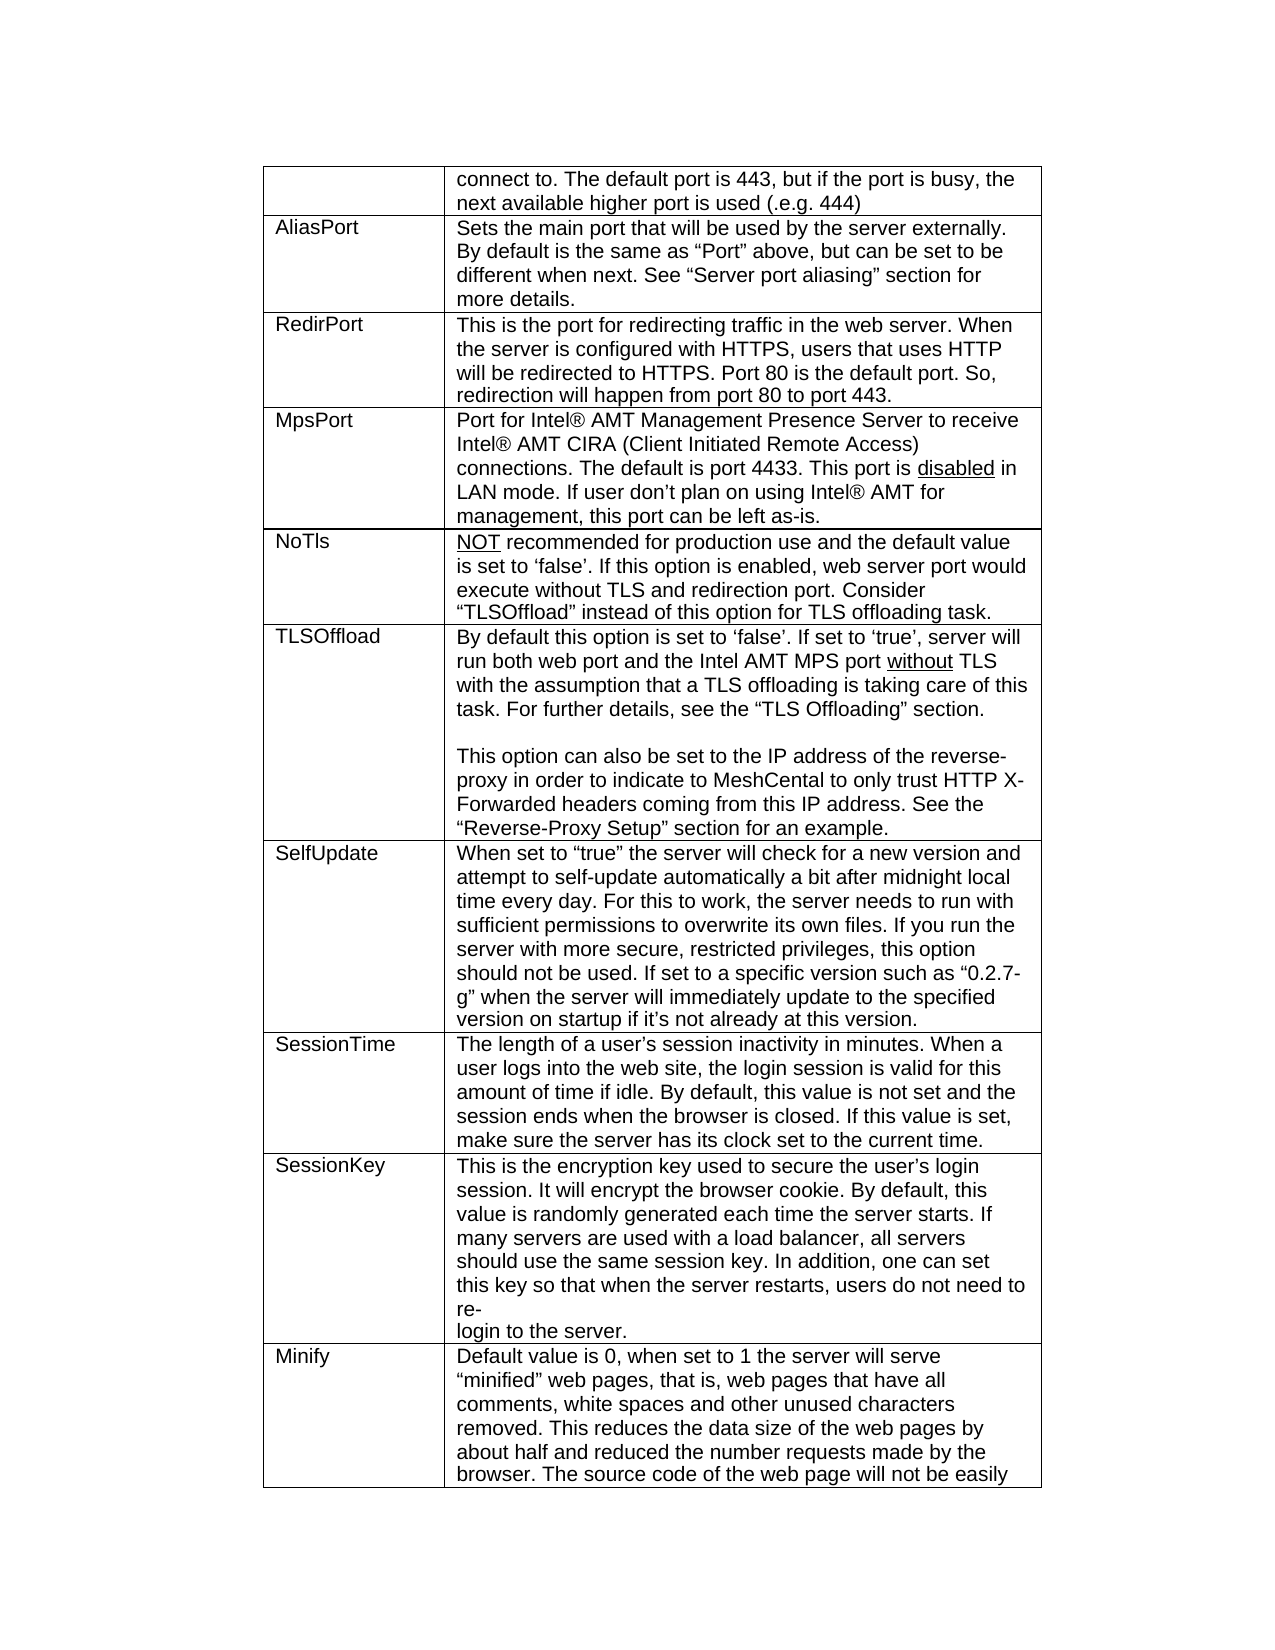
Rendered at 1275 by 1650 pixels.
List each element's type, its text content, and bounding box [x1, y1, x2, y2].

table_cell Port for Intel® AMT Management Presence Server to receive Intel® AMT CIRA (Client Initiated Remote Access) connections. The default is port 4433. This port is disabled in LAN mode. If user don’t plan on using Intel® AMT for management, this port can be left as-is. [445, 408, 1041, 528]
table_cell NOT recommended for production use and the default value is set to ‘false’. If this option is enabled, web server port would execute without TLS and redirection port. Consider “TLSOffload” instead of this option for TLS offloading task. [445, 530, 1041, 624]
table_cell MpsPort [264, 408, 444, 528]
table_cell This is the port for redirecting traffic in the web server. When the server is configured with HTTPS, users that uses HTTP will be redirected to HTTPS. Port 80 is the default port. So, redirection will happen from port 80 to port 443. [445, 313, 1041, 407]
table_cell When set to “true” the server will check for a new version and attempt to self-update automatically a bit after midnight local time every day. For this to work, the server needs to run with sufficient permissions to overwrite its own files. If you run the server with more secure, restricted privileges, this option should not be used. If set to a specific version such as “0.2.7- g” when the server will immediately update to the specified version on startup if it’s not already at this version. [445, 841, 1041, 1032]
table_header connect to. The default port is 443, but if the port is busy, the next available higher port is used (.e.g. 444) [445, 167, 1041, 215]
table_cell Sets the main port that will be used by the server externally. By default is the same as “Port” above, but can be set to be different when next. See “Server port aliasing” section for more details. [445, 216, 1041, 312]
table_header [264, 167, 444, 215]
table_cell SessionKey [264, 1154, 444, 1343]
table_cell SessionTime [264, 1033, 444, 1152]
table_cell SelfUpdate [264, 841, 444, 1032]
table_cell AliasPort [264, 216, 444, 312]
table_cell TLSOffload [264, 625, 444, 840]
table_cell NoTls [264, 530, 444, 624]
table_cell This is the encryption key used to secure the user’s login session. It will encrypt the browser cookie. By default, this value is randomly generated each time the server starts. If many servers are used with a load balancer, all servers should use the same session key. In addition, one can set this key so that when the server restarts, users do not need to re- login to the server. [445, 1154, 1041, 1343]
table_cell The length of a user’s session inactivity in minutes. When a user logs into the web site, the login session is valid for this amount of time if idle. By default, this value is not set and the session ends when the browser is closed. If this value is set, make sure the server has its clock set to the current time. [445, 1033, 1041, 1152]
table_cell RedirPort [264, 313, 444, 407]
table_cell Default value is 0, when set to 1 the server will serve “minified” web pages, that is, web pages that have all comments, white spaces and other unused characters removed. This reduces the data size of the web pages by about half and reduced the number requests made by the browser. The source code of the web page will not be easily [445, 1344, 1041, 1487]
table_cell Minify [264, 1344, 444, 1487]
table_cell By default this option is set to ‘false’. If set to ‘true’, server will run both web port and the Intel AMT MPS port without TLS with the assumption that a TLS offloading is taking care of this task. For further details, see the “TLS Offloading” section. This option can also be set to the IP address of the reverse- proxy in order to indicate to MeshCental to only trust HTTP X- Forwarded headers coming from this IP address. See the “Reverse-Proxy Setup” section for an example. [445, 625, 1041, 840]
